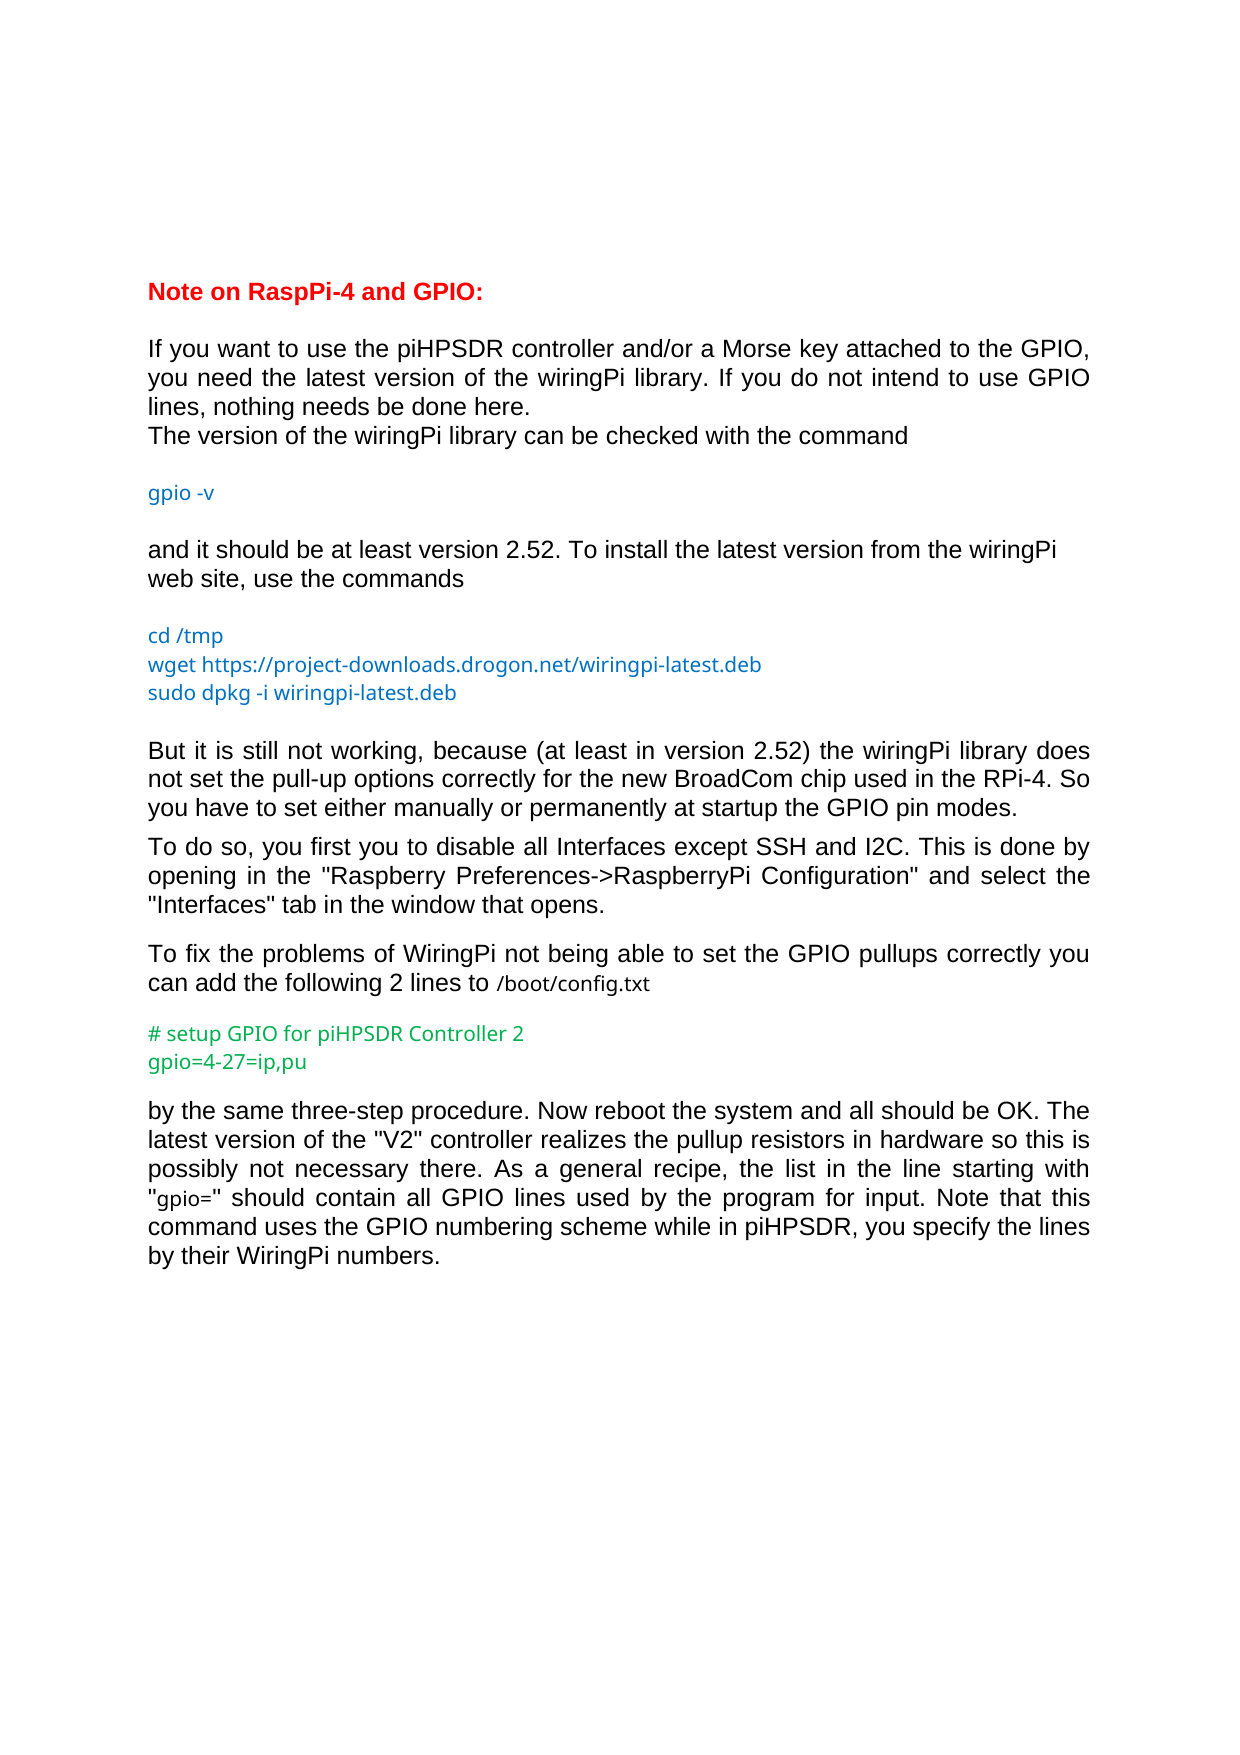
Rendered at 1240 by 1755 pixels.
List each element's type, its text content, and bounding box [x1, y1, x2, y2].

text To do so, you first you to disable all Interfaces except SSH and I2C. This is done by opening in the "Raspberry Preferences->RaspberryPi Configuration" and select the "Interfaces" tab in the window that opens. [148, 832, 1092, 919]
text sudo dpkg -i wiringpi-latest.deb [148, 678, 1092, 707]
text But it is still not working, because (at least in version 2.52) the wiringPi library does not set the pull-up options correctly for the new BroadCom chip used in the RPi-4. So you have to set either manually or permanently at startup the GPIO pin modes. [148, 736, 1092, 822]
text and it should be at least version 2.52. To install the latest version from the wiringPi web site, use the commands [148, 535, 1092, 593]
text Note on RaspPi-4 and GPIO: [148, 277, 1092, 306]
text # setup GPIO for piHPSDR Controller 2 gpio=4-27=ip,pu [148, 1019, 1092, 1076]
text To fix the problems of WiringPi not being able to set the GPIO pullups correctly you can add the following 2 lines to /boot/config.txt [148, 939, 1092, 998]
text If you want to use the piHPSDR controller and/or a Morse key attached to the GPIO, you need the latest version of the wiringPi library. If you do not intend to use GPIO lines, nothing needs be done here. [148, 334, 1092, 421]
text The version of the wiringPi library can be checked with the command [148, 421, 1092, 449]
text cd /tmp wget https://project-downloads.drogon.net/wiringpi-latest.deb [148, 622, 1092, 678]
text by the same three-step procedure. Now reboot the system and all should be OK. The latest version of the "V2" controller realizes the pullup resistors in hardware so this is possibly not necessary there. As a general recipe, the list in the line starting with "gpio=" should contain all GPIO lines used by the program for input. Note that this command uses the GPIO numbering scheme while in piHPSDR, you specify the lines by their WiringPi numbers. [148, 1096, 1092, 1270]
text gpio -v [148, 478, 1092, 507]
